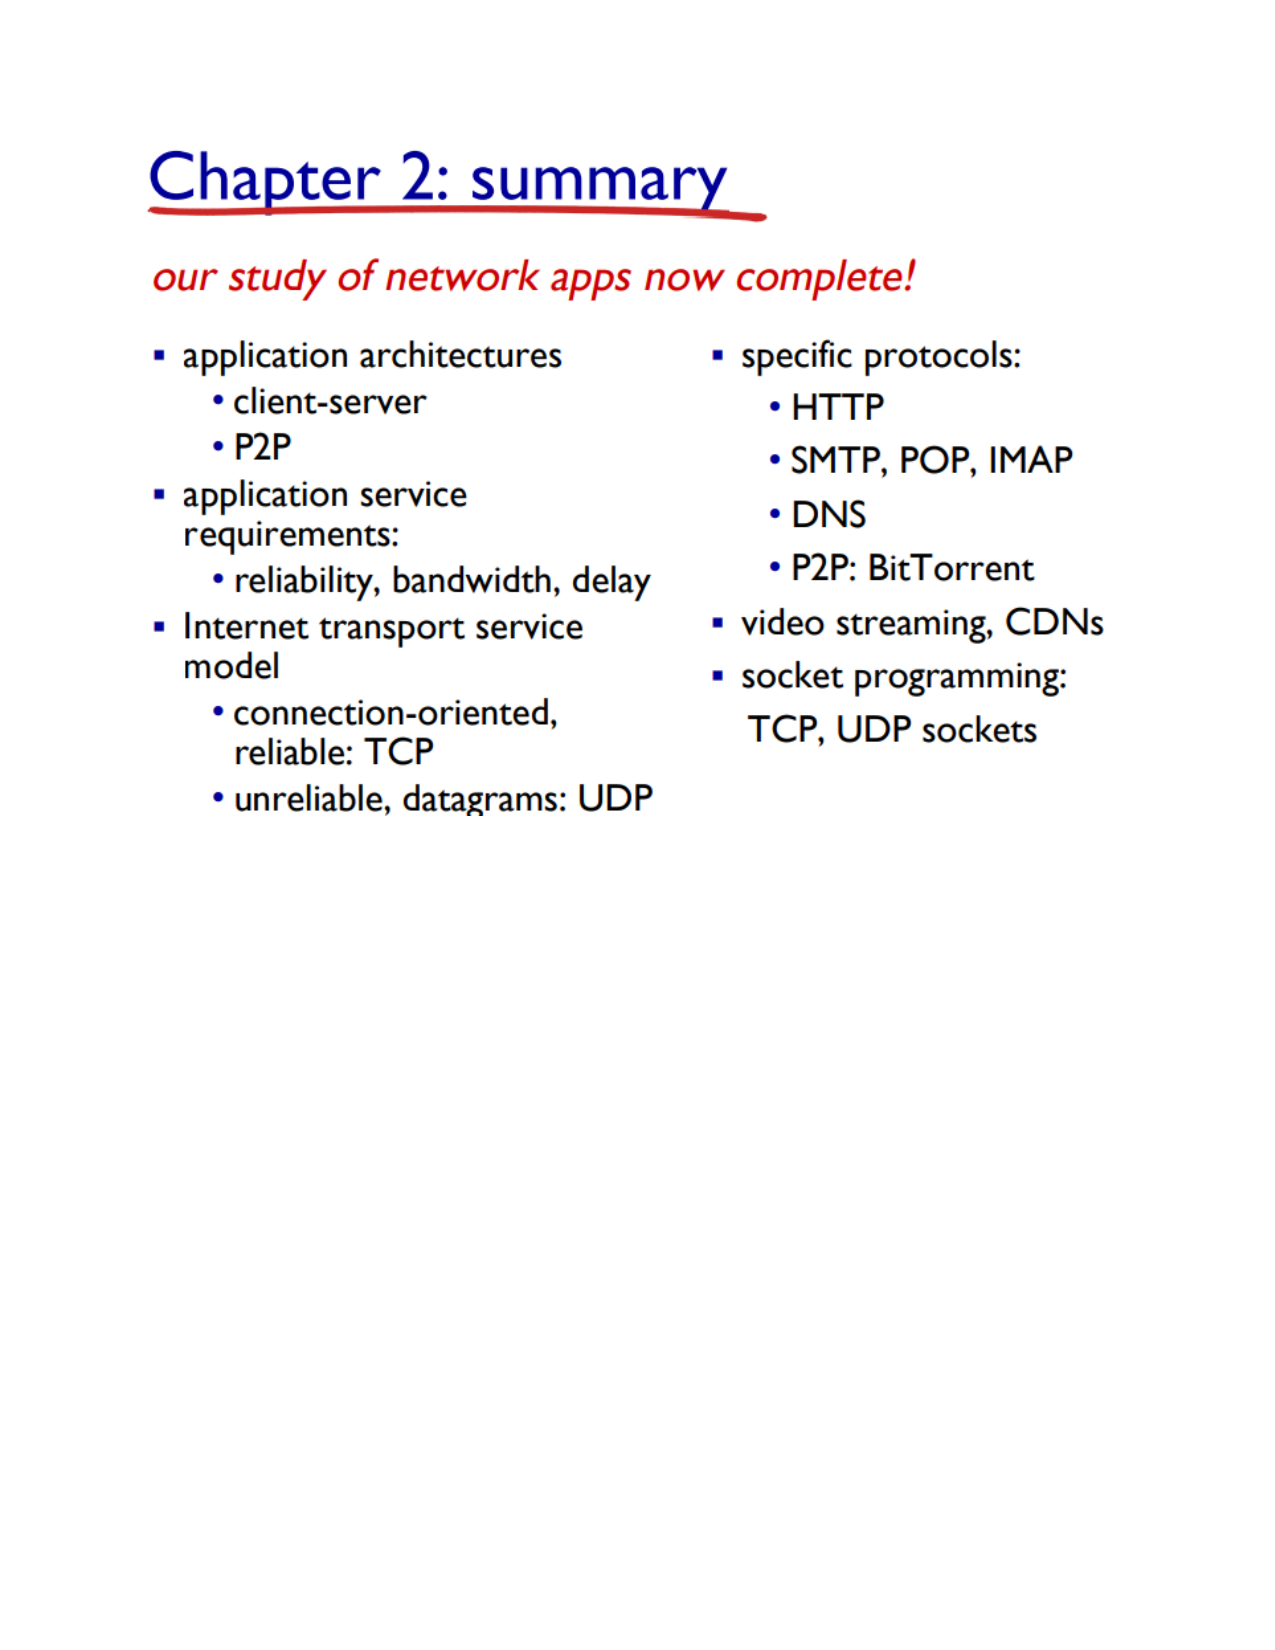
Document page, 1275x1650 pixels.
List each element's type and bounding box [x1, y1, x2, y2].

picture [118, 118, 1157, 816]
